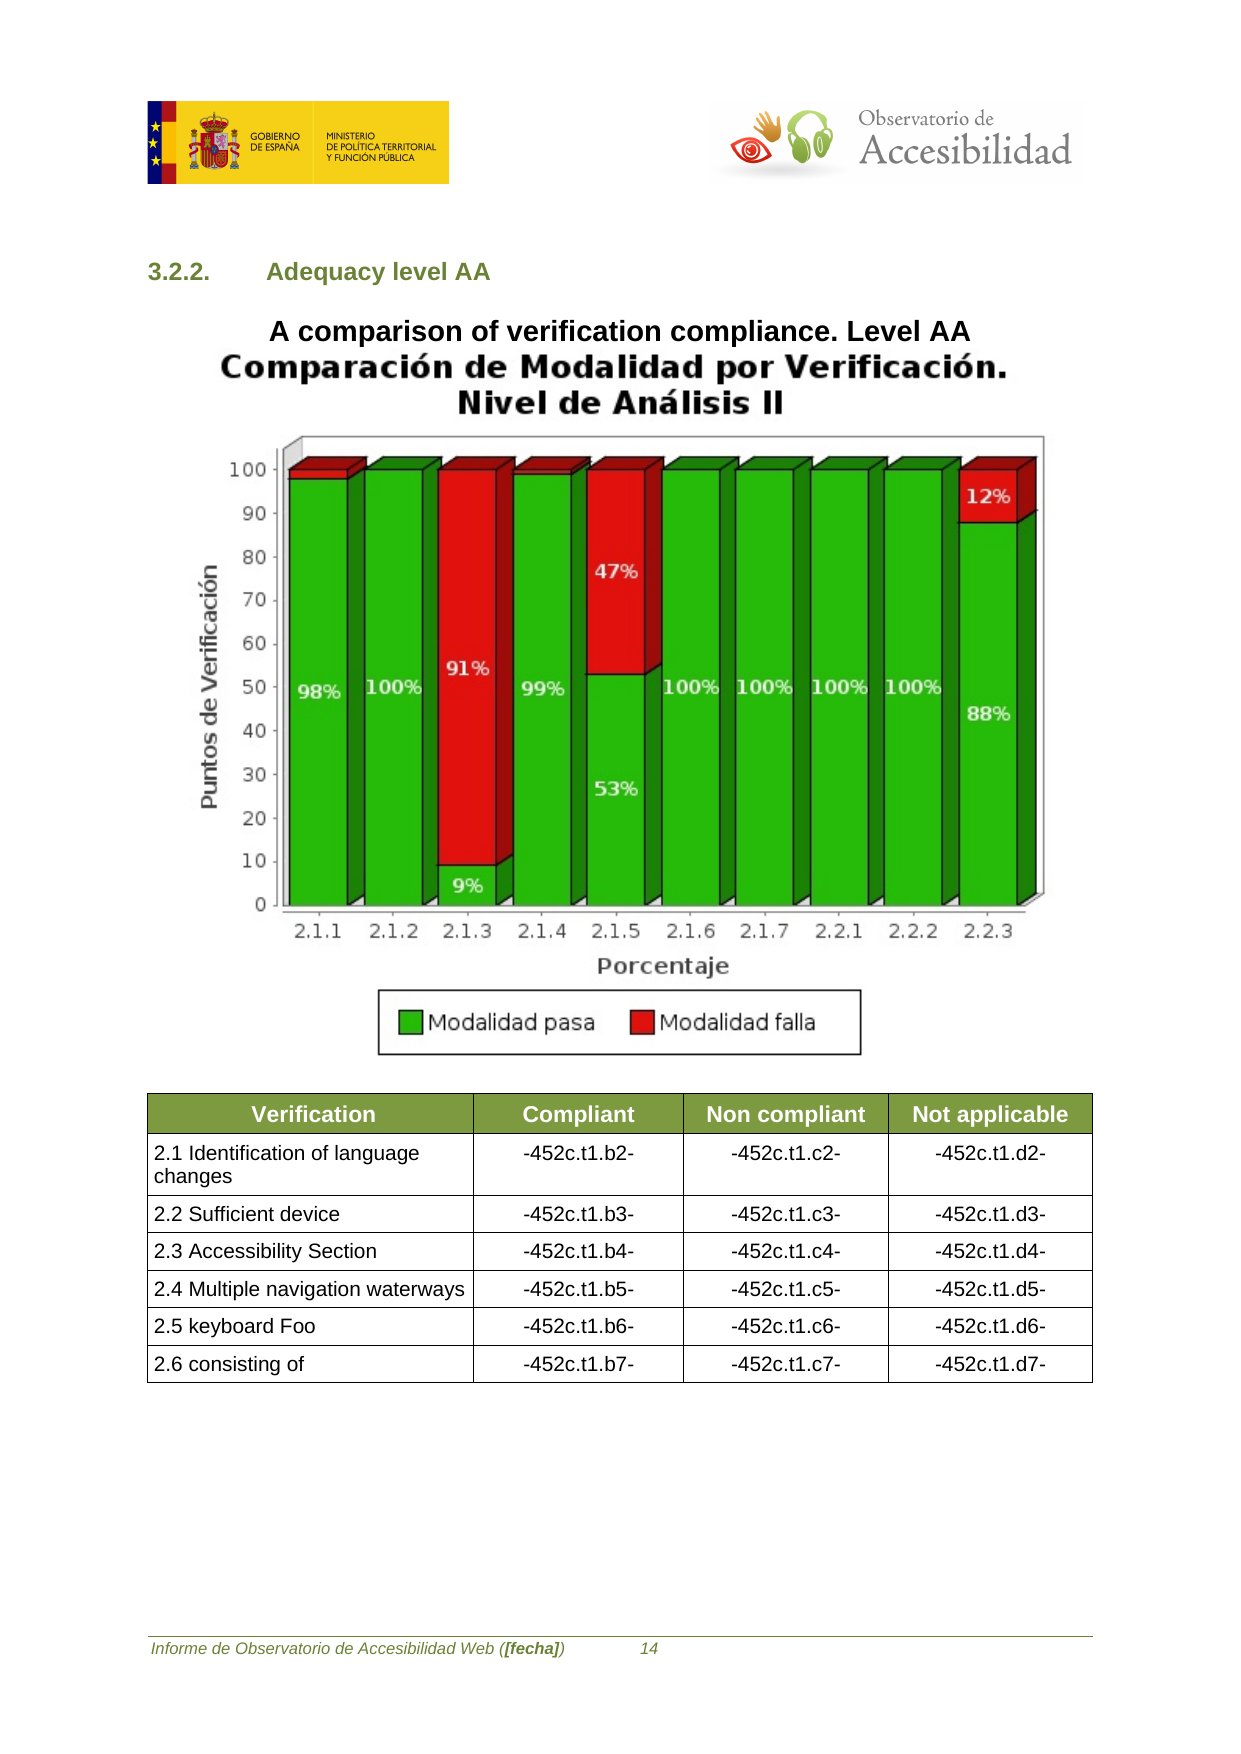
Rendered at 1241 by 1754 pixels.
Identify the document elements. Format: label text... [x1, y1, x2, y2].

table_cell -452c.t1.b2- [474, 1134, 683, 1194]
table_cell -452c.t1.c6- [684, 1308, 888, 1344]
table_cell 2.3 Accessibility Section [148, 1233, 473, 1269]
table_cell -452c.t1.d3- [889, 1196, 1092, 1232]
table_cell -452c.t1.b7- [474, 1346, 683, 1382]
table_cell 2.2 Sufficient device [148, 1196, 473, 1232]
table_cell -452c.t1.c4- [684, 1233, 888, 1269]
table_cell -452c.t1.b3- [474, 1196, 683, 1232]
table_cell -452c.t1.c5- [684, 1271, 888, 1307]
table_cell -452c.t1.d6- [889, 1308, 1092, 1344]
table_cell 2.5 keyboard Foo [148, 1308, 473, 1344]
table_cell 2.4 Multiple navigation waterways [148, 1271, 473, 1307]
table_cell -452c.t1.d5- [889, 1271, 1092, 1307]
table_cell -452c.t1.b6- [474, 1308, 683, 1344]
table_cell -452c.t1.b5- [474, 1271, 683, 1307]
table_cell -452c.t1.d7- [889, 1346, 1092, 1382]
table_cell -452c.t1.d4- [889, 1233, 1092, 1269]
subtitle Adequacy level AA [148, 257, 1092, 286]
table_header Non compliant [684, 1094, 888, 1133]
table_cell -452c.t1.c3- [684, 1196, 888, 1232]
table_cell 2.6 consisting of [148, 1346, 473, 1382]
table_header Not applicable [889, 1094, 1092, 1133]
picture [147, 101, 450, 184]
picture [178, 347, 1062, 1057]
table_cell -452c.t1.c2- [684, 1134, 888, 1194]
table_cell -452c.t1.d2- [889, 1134, 1092, 1194]
text A comparison of verification compliance. Level AA [148, 314, 1092, 347]
table_cell -452c.t1.c7- [684, 1346, 888, 1382]
table_cell -452c.t1.b4- [474, 1233, 683, 1269]
table_header Verification [148, 1094, 473, 1133]
table_cell 2.1 Identification of language changes [148, 1134, 473, 1194]
table_header Compliant [474, 1094, 683, 1133]
picture [710, 101, 1086, 184]
